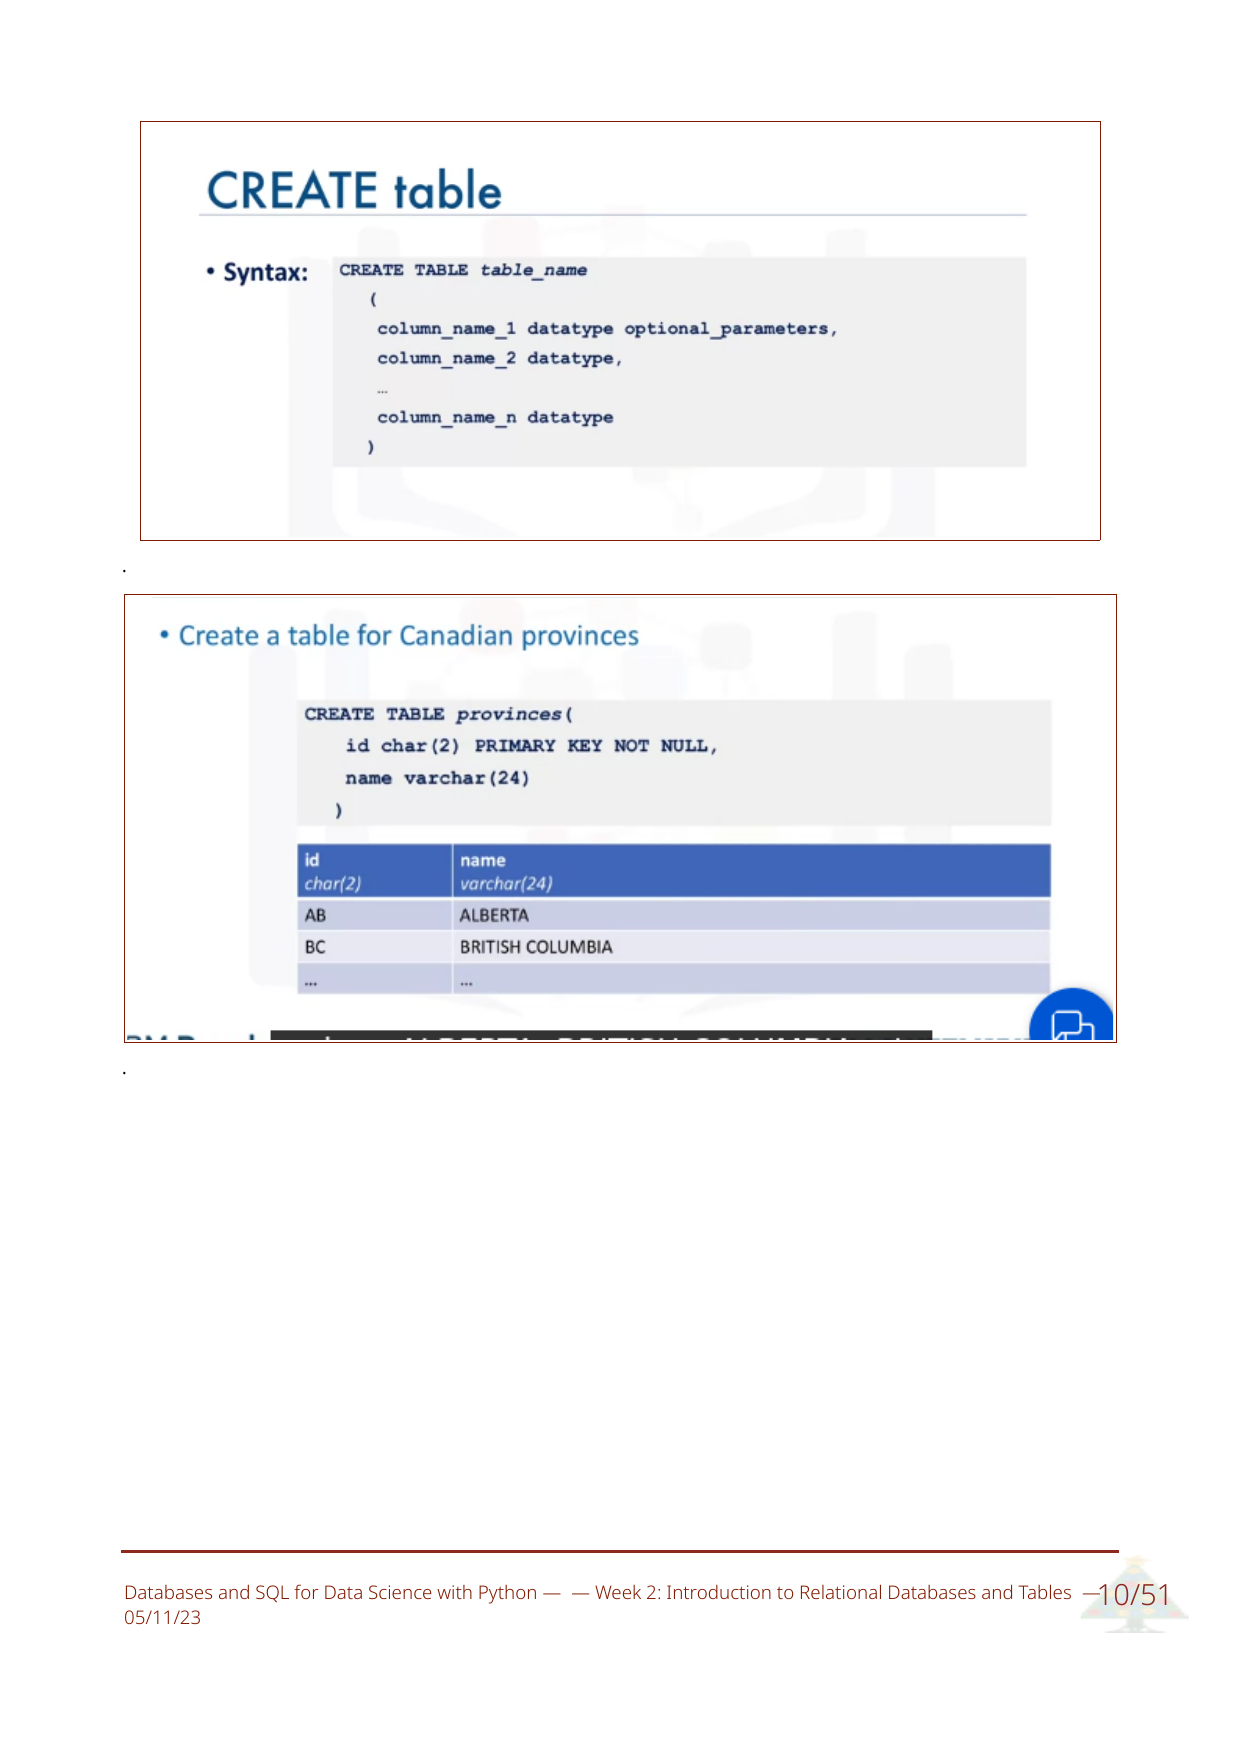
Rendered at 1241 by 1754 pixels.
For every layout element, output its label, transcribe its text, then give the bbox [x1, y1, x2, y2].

picture [143, 124, 1097, 537]
text . [121, 121, 1119, 579]
text . [121, 611, 1119, 1082]
picture [127, 597, 1114, 1040]
